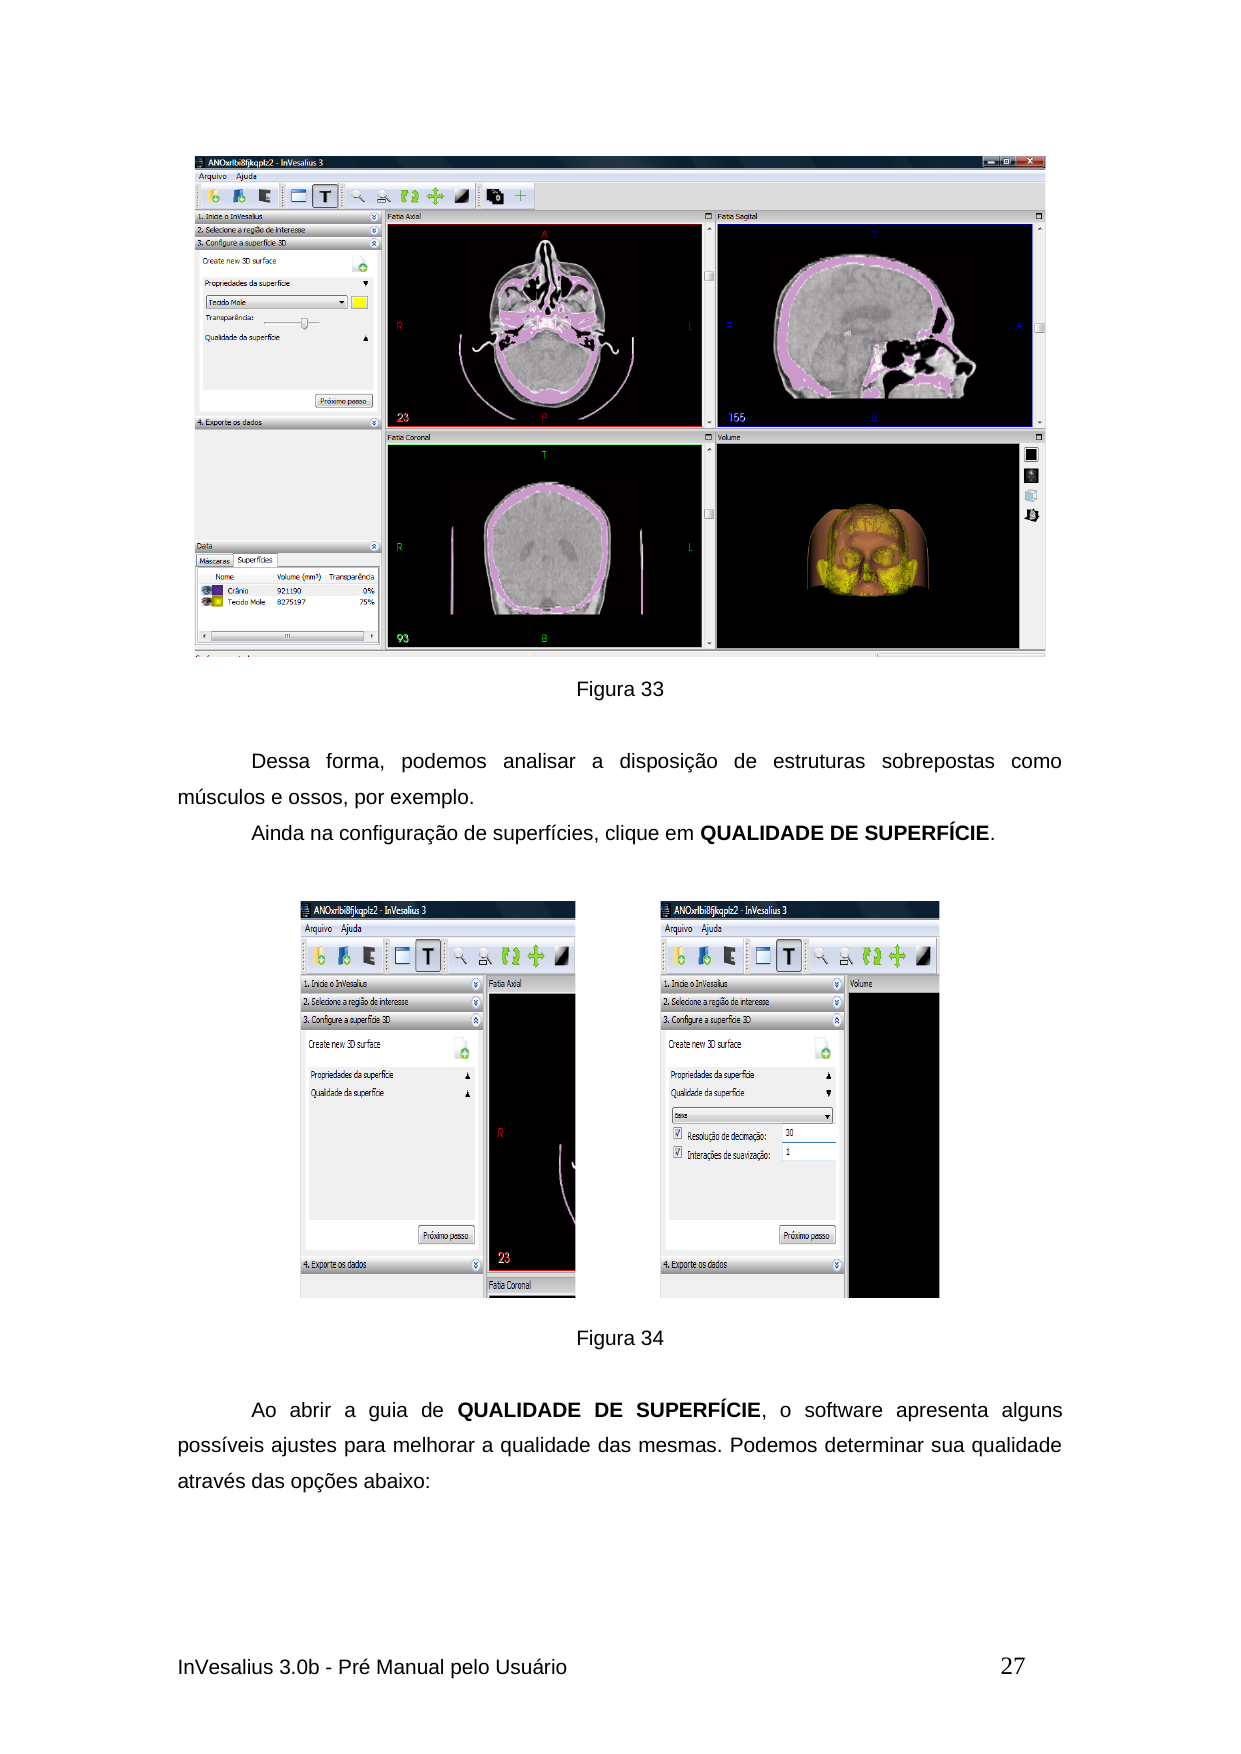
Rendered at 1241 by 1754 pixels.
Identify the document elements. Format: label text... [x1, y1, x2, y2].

text Figura 34 [177, 1326, 1063, 1349]
text Dessa forma, podemos analisar a disposição de estruturas sobrepostas como músculos e ossos, por exemplo. [177, 749, 1063, 809]
picture [194, 156, 1046, 657]
text Ao abrir a guia de QUALIDADE DE SUPERFÍCIE, o software apresenta alguns possíveis ajustes para melhorar a qualidade das mesmas. Podemos determinar sua qualidade através das opções abaixo: [177, 1397, 1063, 1493]
text Figura 33 [177, 677, 1063, 701]
text Ainda na configuração de superfícies, clique em QUALIDADE DE SUPERFÍCIE. [177, 821, 1063, 845]
